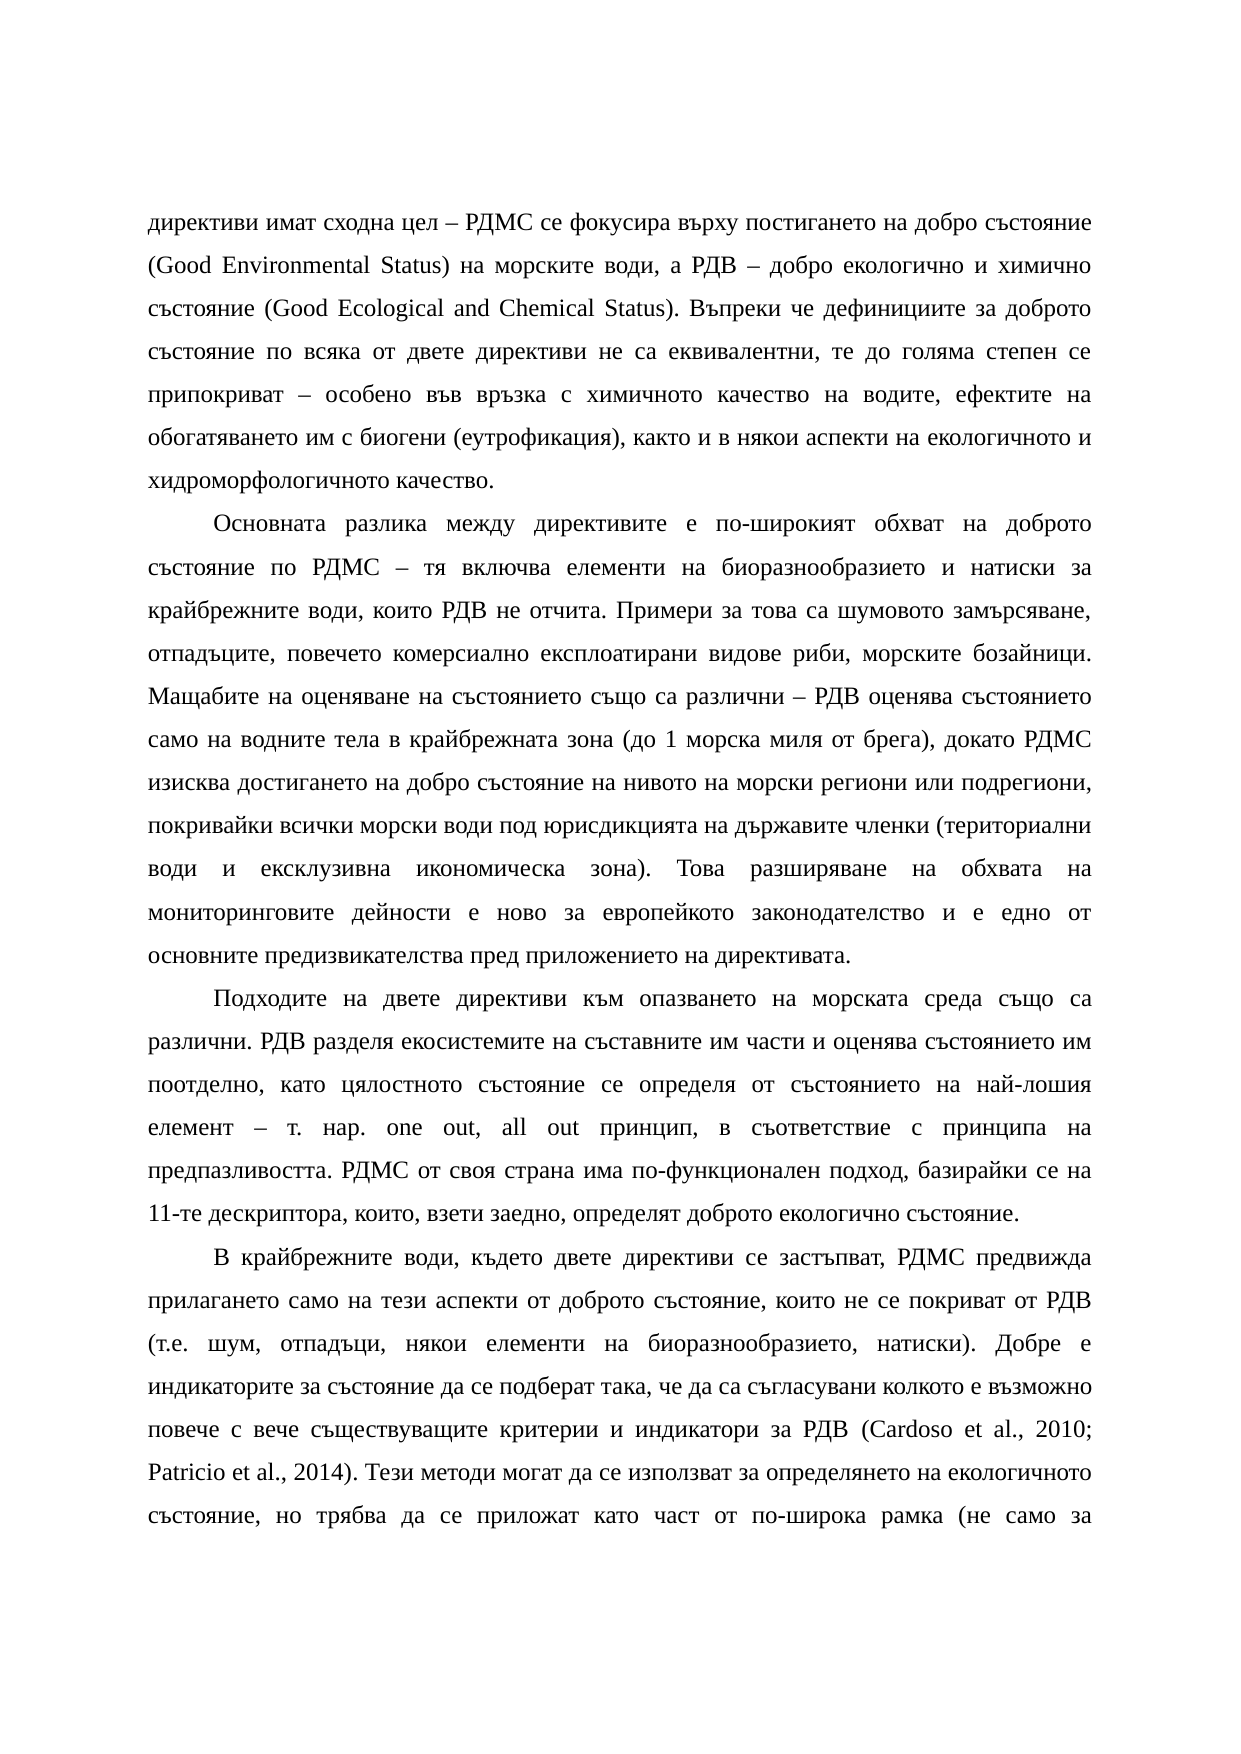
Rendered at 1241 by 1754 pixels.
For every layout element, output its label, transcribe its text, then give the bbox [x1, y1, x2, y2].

text директиви имат сходна цел – РДМС се фокусира върху постигането на добро състояние (Good Environmental Status) на морските води, а РДВ – добро екологично и химично състояние (Good Ecological and Chemical Status). Въпреки че дефинициите за доброто състояние по всяка от двете директиви не са еквивалентни, те до голяма степен се припокриват – особено във връзка с химичното качество на водите, ефектите на обогатяването им с биогени (еутрофикация), както и в някои аспекти на екологичното и хидроморфологичното качество. [148, 207, 1093, 494]
text В крайбрежните води, където двете директиви се застъпват, РДМС предвижда прилагането само на тези аспекти от доброто състояние, които не се покриват от РДВ (т.е. шум, отпадъци, някои елементи на биоразнообразието, натиски). Добре е индикаторите за състояние да се подберат така, че да са съгласувани колкото е възможно повече с вече съществуващите критерии и индикатори за РДВ (Cardoso et al., 2010; Patricio et al., 2014). Тези методи могат да се използват за определянето на екологичното състояние, но трябва да се приложат като част от по-широка рамка (не само за [148, 1242, 1093, 1529]
text Основната разлика между директивите е по-широкият обхват на доброто състояние по РДМС – тя включва елементи на биоразнообразието и натиски за крайбрежните води, които РДВ не отчита. Примери за това са шумовото замърсяване, отпадъците, повечето комерсиално експлоатирани видове риби, морските бозайници. Мащабите на оценяване на състоянието също са различни – РДВ оценява състоянието само на водните тела в крайбрежната зона (до 1 морска миля от брега), докато РДМС изисква достигането на добро състояние на нивото на морски региони или подрегиони, покривайки всички морски води под юрисдикцията на държавите членки (териториални води и ексклузивна икономическа зона). Това разширяване на обхвата на мониторинговите дейности е ново за европейкото законодателство и е едно от основните предизвикателства пред приложението на директивата. [148, 508, 1093, 968]
text Подходите на двете директиви към опазването на морската среда също са различни. РДВ разделя екосистемите на съставните им части и оценява състоянието им поотделно, като цялостното състояние се определя от състоянието на най-лошия елемент – т. нар. one out, all out принцип, в съответствие с принципа на предпазливостта. РДМС от своя страна има по-функционален подход, базирайки се на 11-те дескриптора, които, взети заедно, определят доброто екологично състояние. [148, 983, 1093, 1227]
